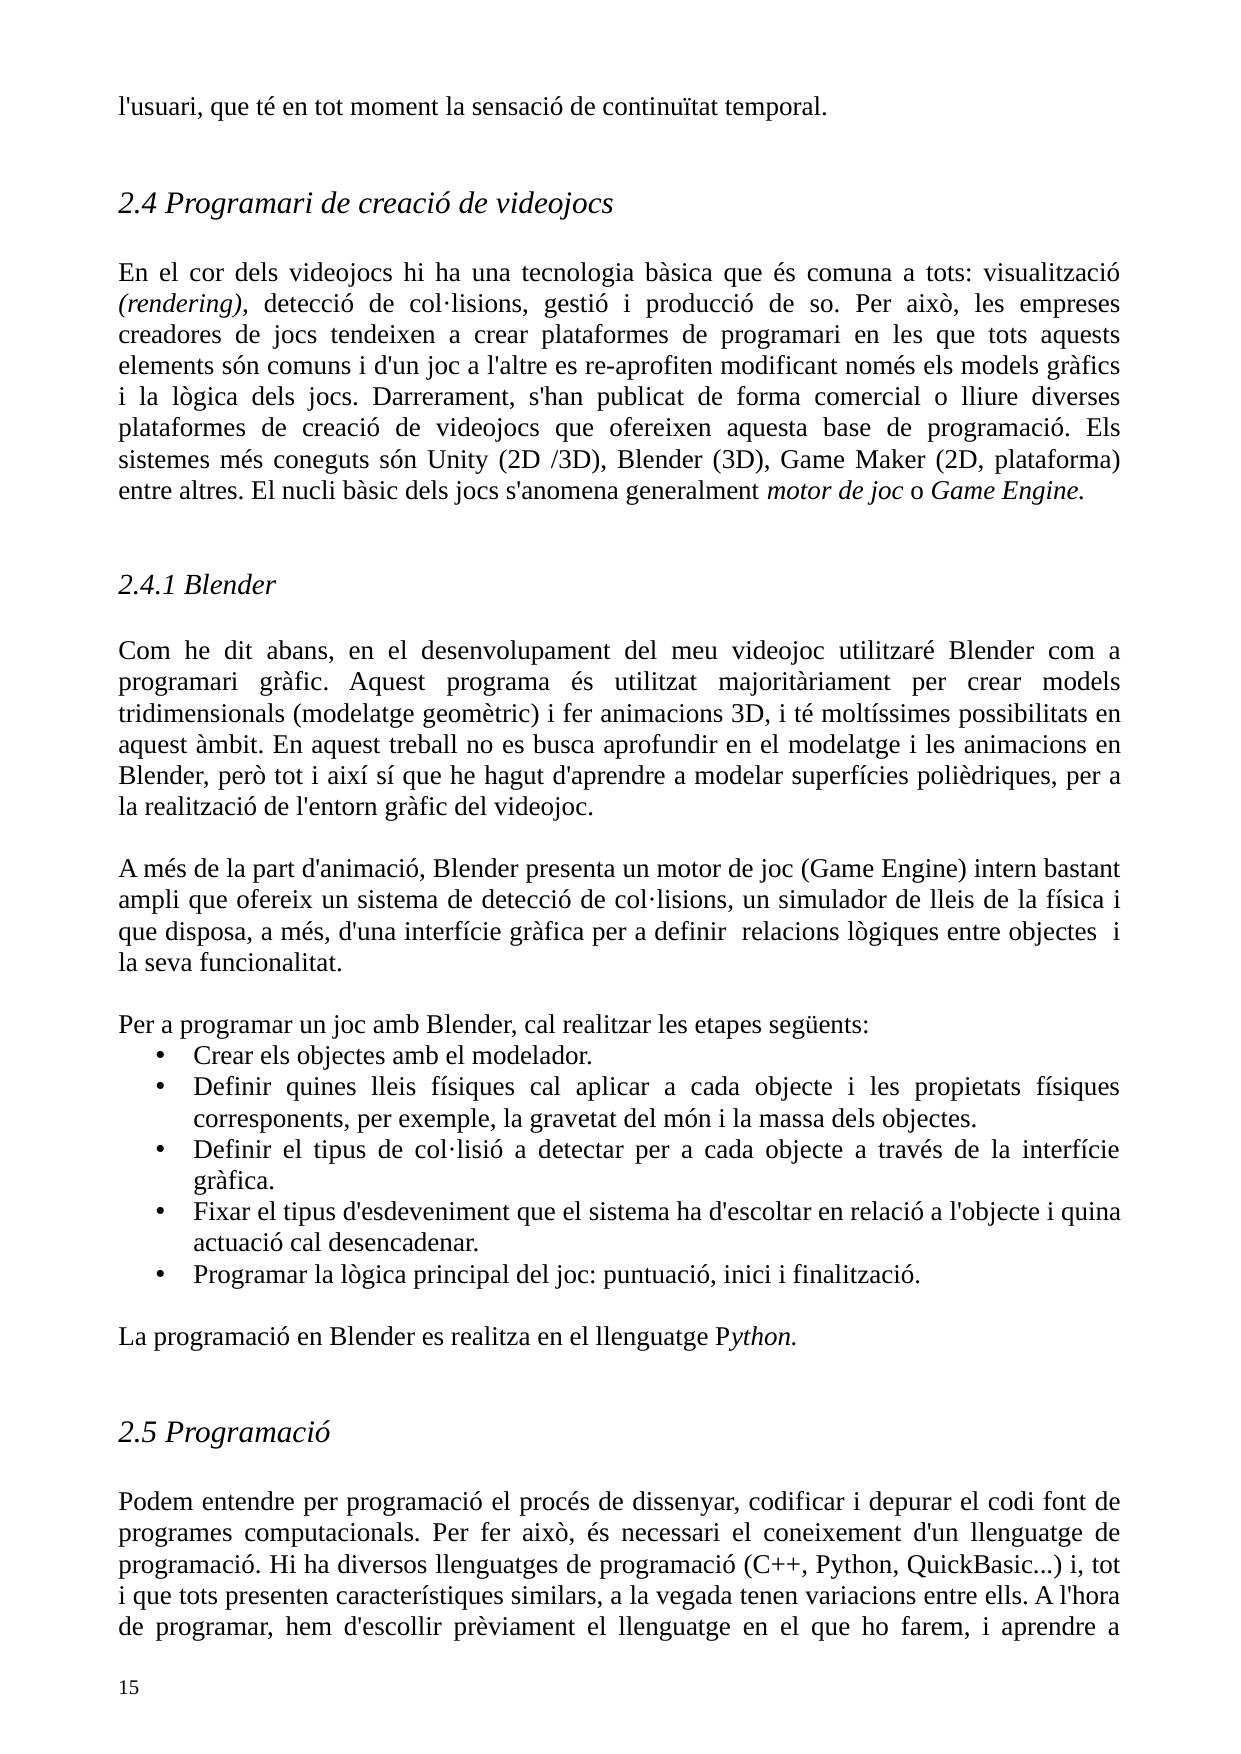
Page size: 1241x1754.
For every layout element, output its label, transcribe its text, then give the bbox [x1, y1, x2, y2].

text En el cor dels videojocs hi ha una tecnologia bàsica que és comuna a tots: visualització (rendering), detecció de col·lisions, gestió i producció de so. Per això, les empreses creadores de jocs tendeixen a crear plataformes de programari en les que tots aquests elements són comuns i d'un joc a l'altre es re-aprofiten modificant només els models gràfics i la lògica dels jocs. Darrerament, s'han publicat de forma comercial o lliure diverses plataformes de creació de videojocs que ofereixen aquesta base de programació. Els sistemes més coneguts són Unity (2D /3D), Blender (3D), Game Maker (2D, plataforma) entre altres. El nucli bàsic dels jocs s'anomena generalment motor de joc o Game Engine. [118, 256, 1122, 505]
list Crear els objectes amb el modelador. [156, 1039, 1122, 1071]
list Definir quines lleis físiques cal aplicar a cada objecte i les propietats físiques corresponents, per exemple, la gravetat del món i la massa dels objectes. [156, 1071, 1122, 1133]
text l'usuari, que té en tot moment la sensació de continuïtat temporal. [118, 91, 1122, 122]
text Per a programar un joc amb Blender, cal realitzar les etapes següents: [118, 1008, 1122, 1039]
text La programació en Blender es realitza en el llenguatge Python. [118, 1320, 1122, 1351]
text Podem entendre per programació el procés de dissenyar, codificar i depurar el codi font de programes computacionals. Per fer això, és necessari el coneixement d'un llenguatge de programació. Hi ha diversos llenguatges de programació (C++, Python, QuickBasic...) i, tot i que tots presenten característiques similars, a la vegada tenen variacions entre ells. A l'hora de programar, hem d'escollir prèviament el llenguatge en el que ho farem, i aprendre a [118, 1485, 1122, 1641]
text 2.5 Programació [118, 1413, 1122, 1449]
list Fixar el tipus d'esdeveniment que el sistema ha d'escoltar en relació a l'objecte i quina actuació cal desencadenar. [156, 1195, 1122, 1258]
text 2.4 Programari de creació de videojocs [118, 184, 1122, 220]
list Programar la lògica principal del joc: puntuació, inici i finalització. [156, 1258, 1122, 1289]
text 2.4.1 Blender [118, 567, 1122, 601]
text A més de la part d'animació, Blender presenta un motor de joc (Game Engine) intern bastant ampli que ofereix un sistema de detecció de col·lisions, un simulador de lleis de la física i que disposa, a més, d'una interfície gràfica per a definir relacions lògiques entre objectes i la seva funcionalitat. [118, 852, 1122, 977]
text Com he dit abans, en el desenvolupament del meu videojoc utilitzaré Blender com a programari gràfic. Aquest programa és utilitzat majoritàriament per crear models tridimensionals (modelatge geomètric) i fer animacions 3D, i té moltíssimes possibilitats en aquest àmbit. En aquest treball no es busca aprofundir en el modelatge i les animacions en Blender, però tot i així sí que he hagut d'aprendre a modelar superfícies polièdriques, per a la realització de l'entorn gràfic del videojoc. [118, 634, 1122, 821]
list Definir el tipus de col·lisió a detectar per a cada objecte a través de la interfície gràfica. [156, 1133, 1122, 1195]
